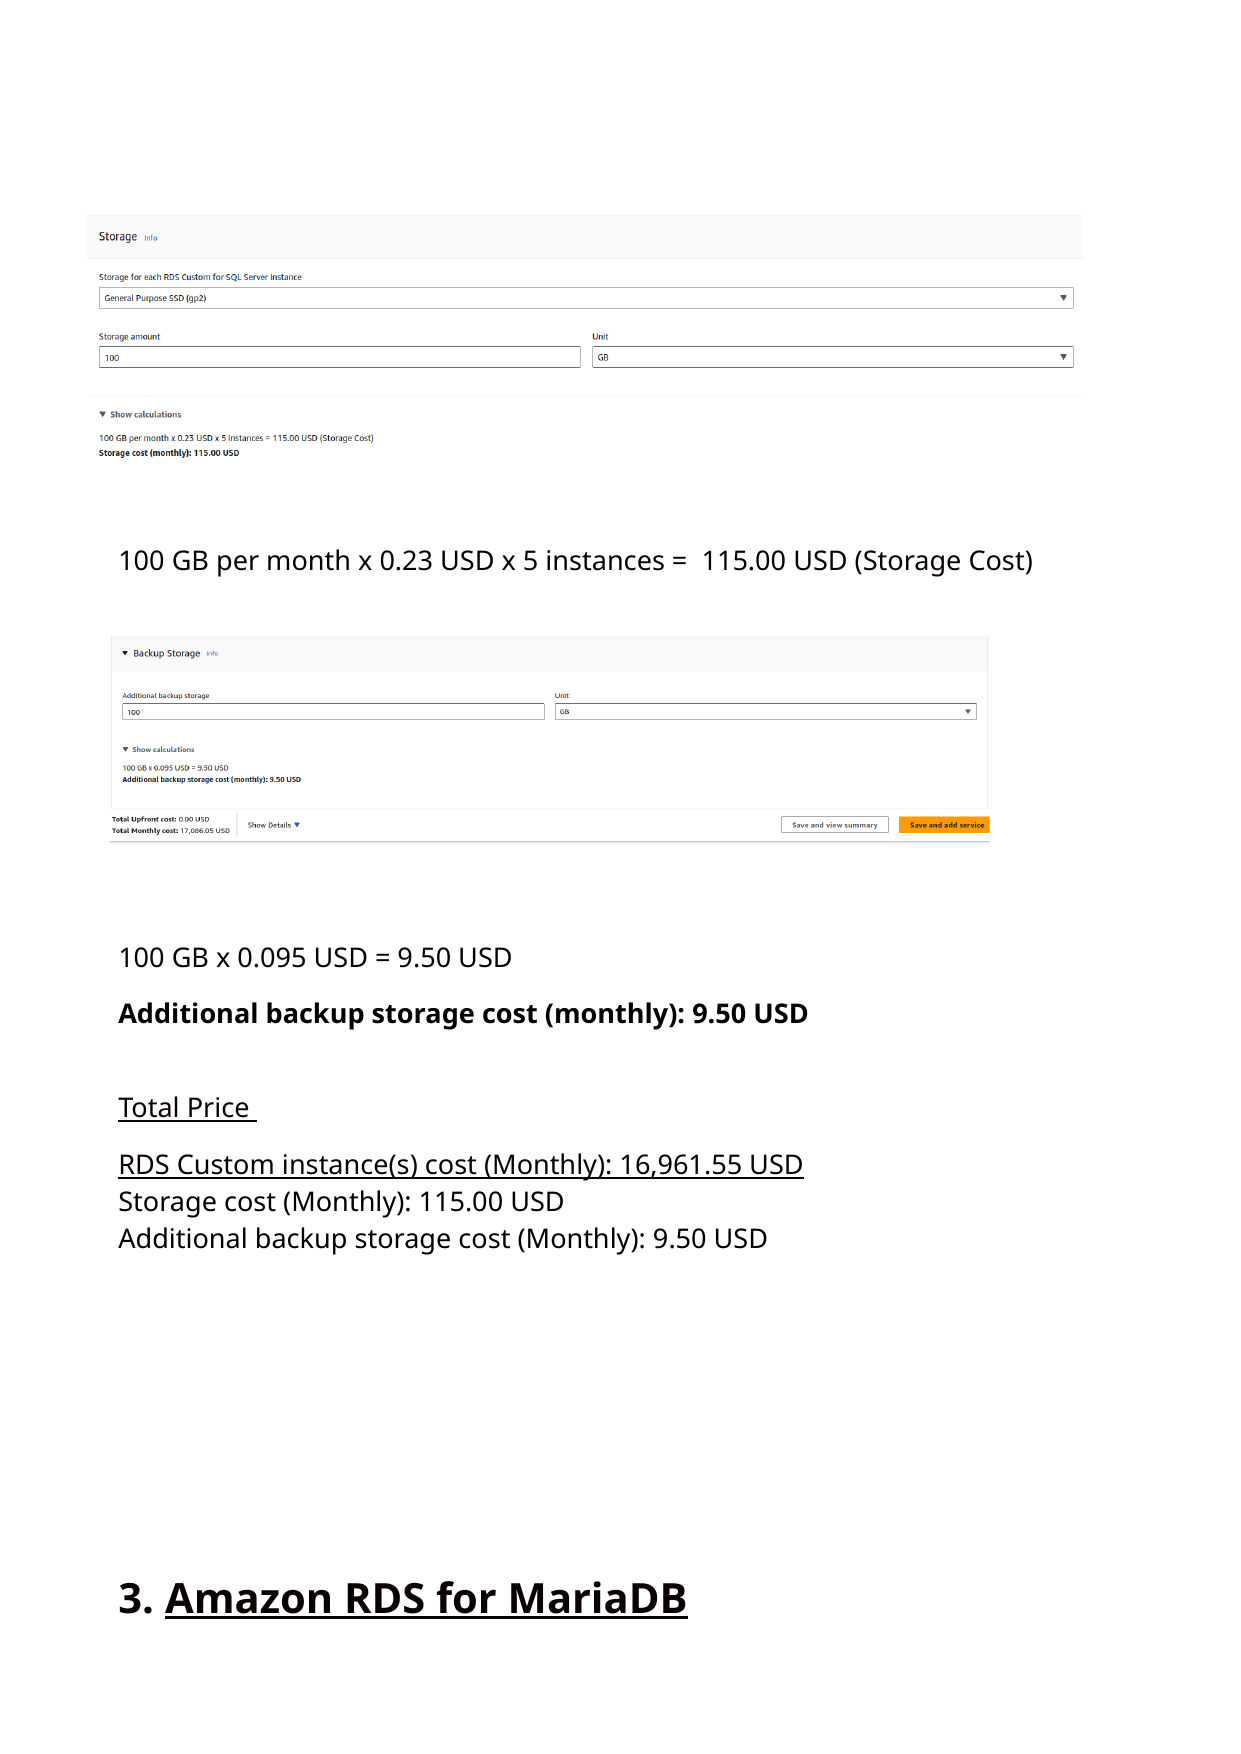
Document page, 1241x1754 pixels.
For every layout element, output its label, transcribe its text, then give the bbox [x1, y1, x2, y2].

picture [87, 211, 1083, 473]
text Storage cost (Monthly): 115.00 USD [118, 1183, 1122, 1219]
text Additional backup storage cost (monthly): 9.50 USD [118, 995, 1122, 1032]
text 100 GB x 0.095 USD = 9.50 USD [118, 647, 1122, 975]
text RDS Custom instance(s) cost (Monthly): 16,961.55 USD [118, 1146, 1122, 1183]
text 100 GB per month x 0.23 USD x 5 instances = 115.00 USD (Storage Cost) [118, 118, 1122, 578]
picture [109, 756, 990, 844]
text Additional backup storage cost (Monthly): 9.50 USD [118, 1219, 1122, 1256]
text Total Price [118, 1089, 1122, 1126]
text 3. Amazon RDS for MariaDB [118, 1568, 1122, 1625]
